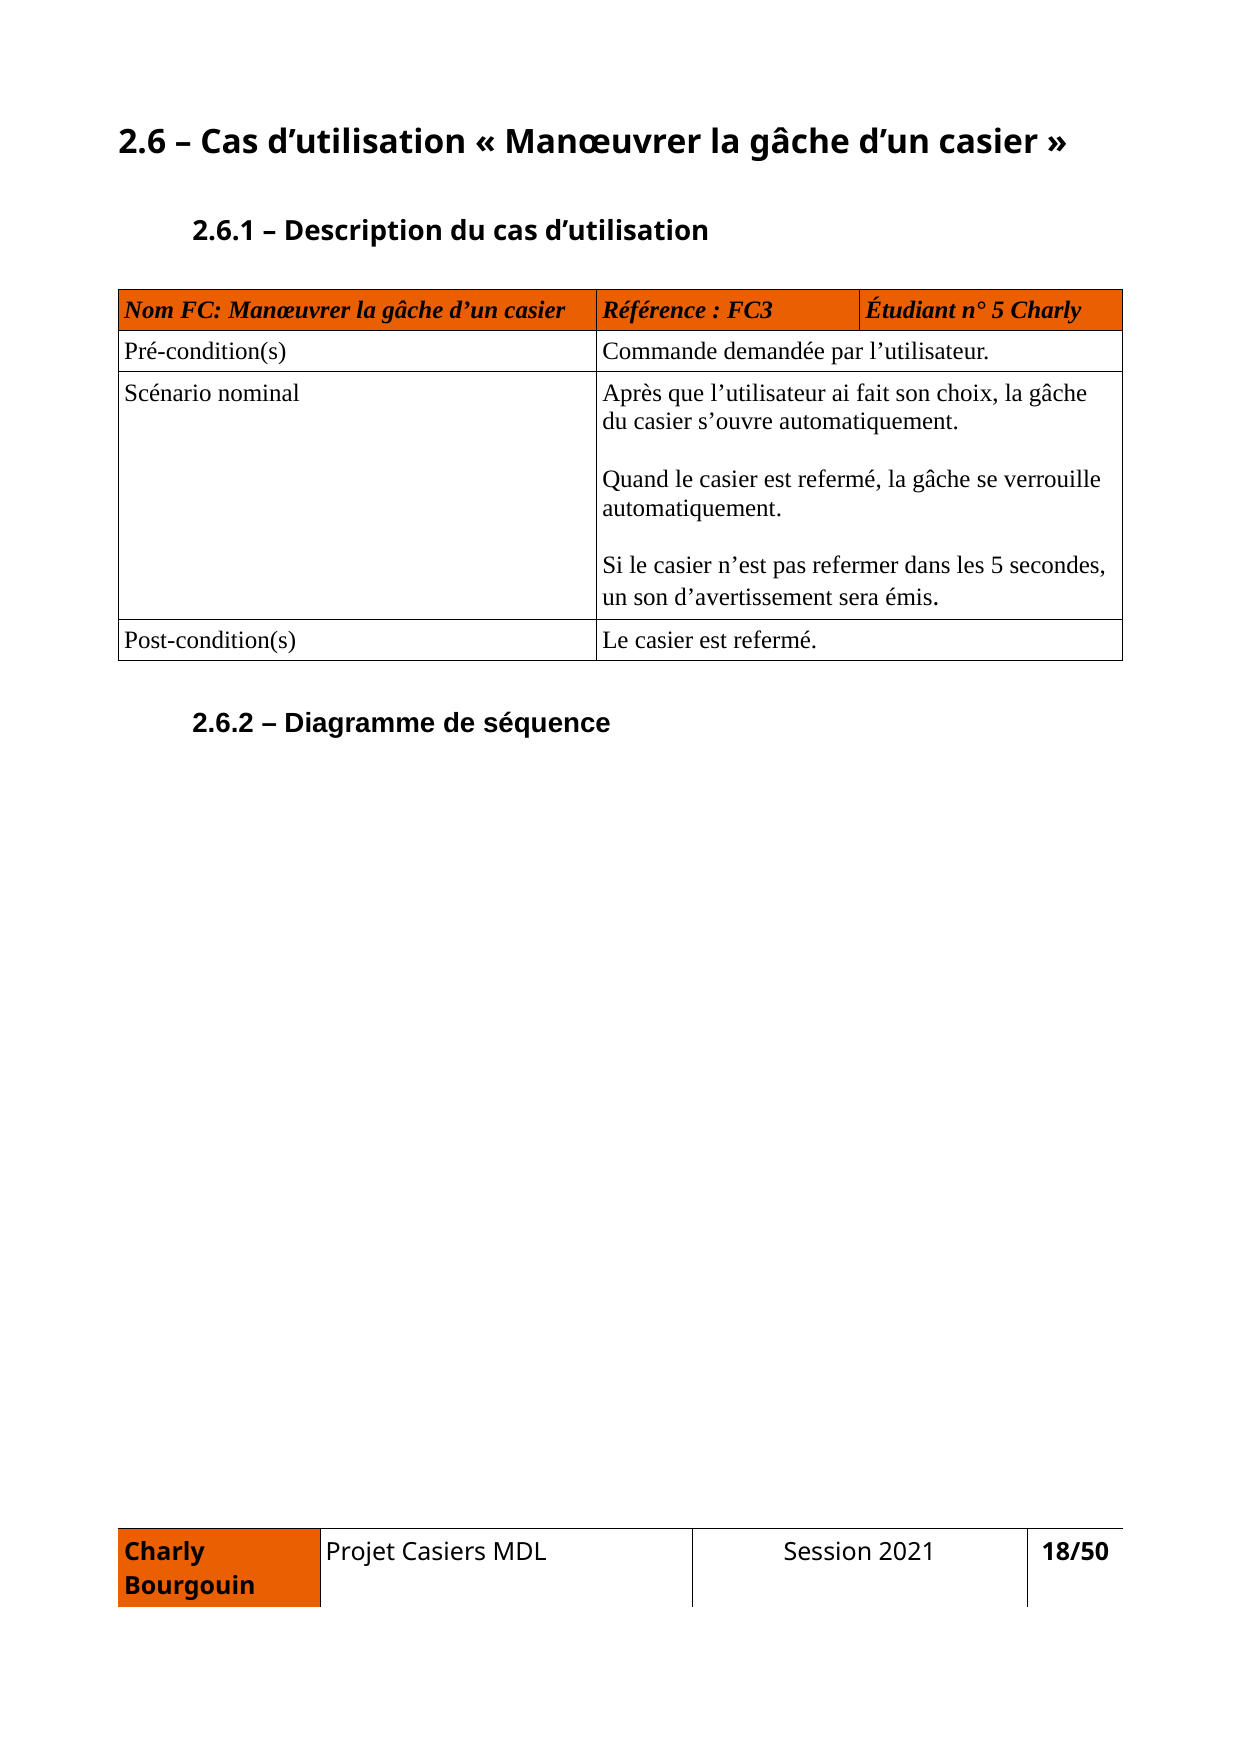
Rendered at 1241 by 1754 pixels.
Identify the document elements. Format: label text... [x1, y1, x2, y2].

table_cell Scénario nominal [119, 372, 596, 619]
table_header Étudiant n° 5 Charly [860, 290, 1122, 330]
table_cell Commande demandée par l’utilisateur. [597, 331, 1122, 371]
table_cell Après que l’utilisateur ai fait son choix, la gâche du casier s’ouvre automatiquement. Quand le casier est refermé, la gâche se verrouille automatiquement. Si le casier n’est pas refermer dans les 5 secondes, un son d’avertissement sera émis. [597, 372, 1122, 619]
table_cell Pré-condition(s) [119, 331, 596, 371]
subtitle 2.6 – Cas d’utilisation « Manœuvrer la gâche d’un casier » [118, 118, 1122, 164]
table_cell Post-condition(s) [119, 620, 596, 660]
table_header Référence : FC3 [597, 290, 859, 330]
subtitle 2.6.2 – Diagramme de séquence [118, 707, 1122, 738]
table_cell Le casier est refermé. [597, 620, 1122, 660]
subtitle 2.6.1 – Description du cas d’utilisation [118, 210, 1122, 248]
table_header Nom FC: Manœuvrer la gâche d’un casier [119, 290, 596, 330]
